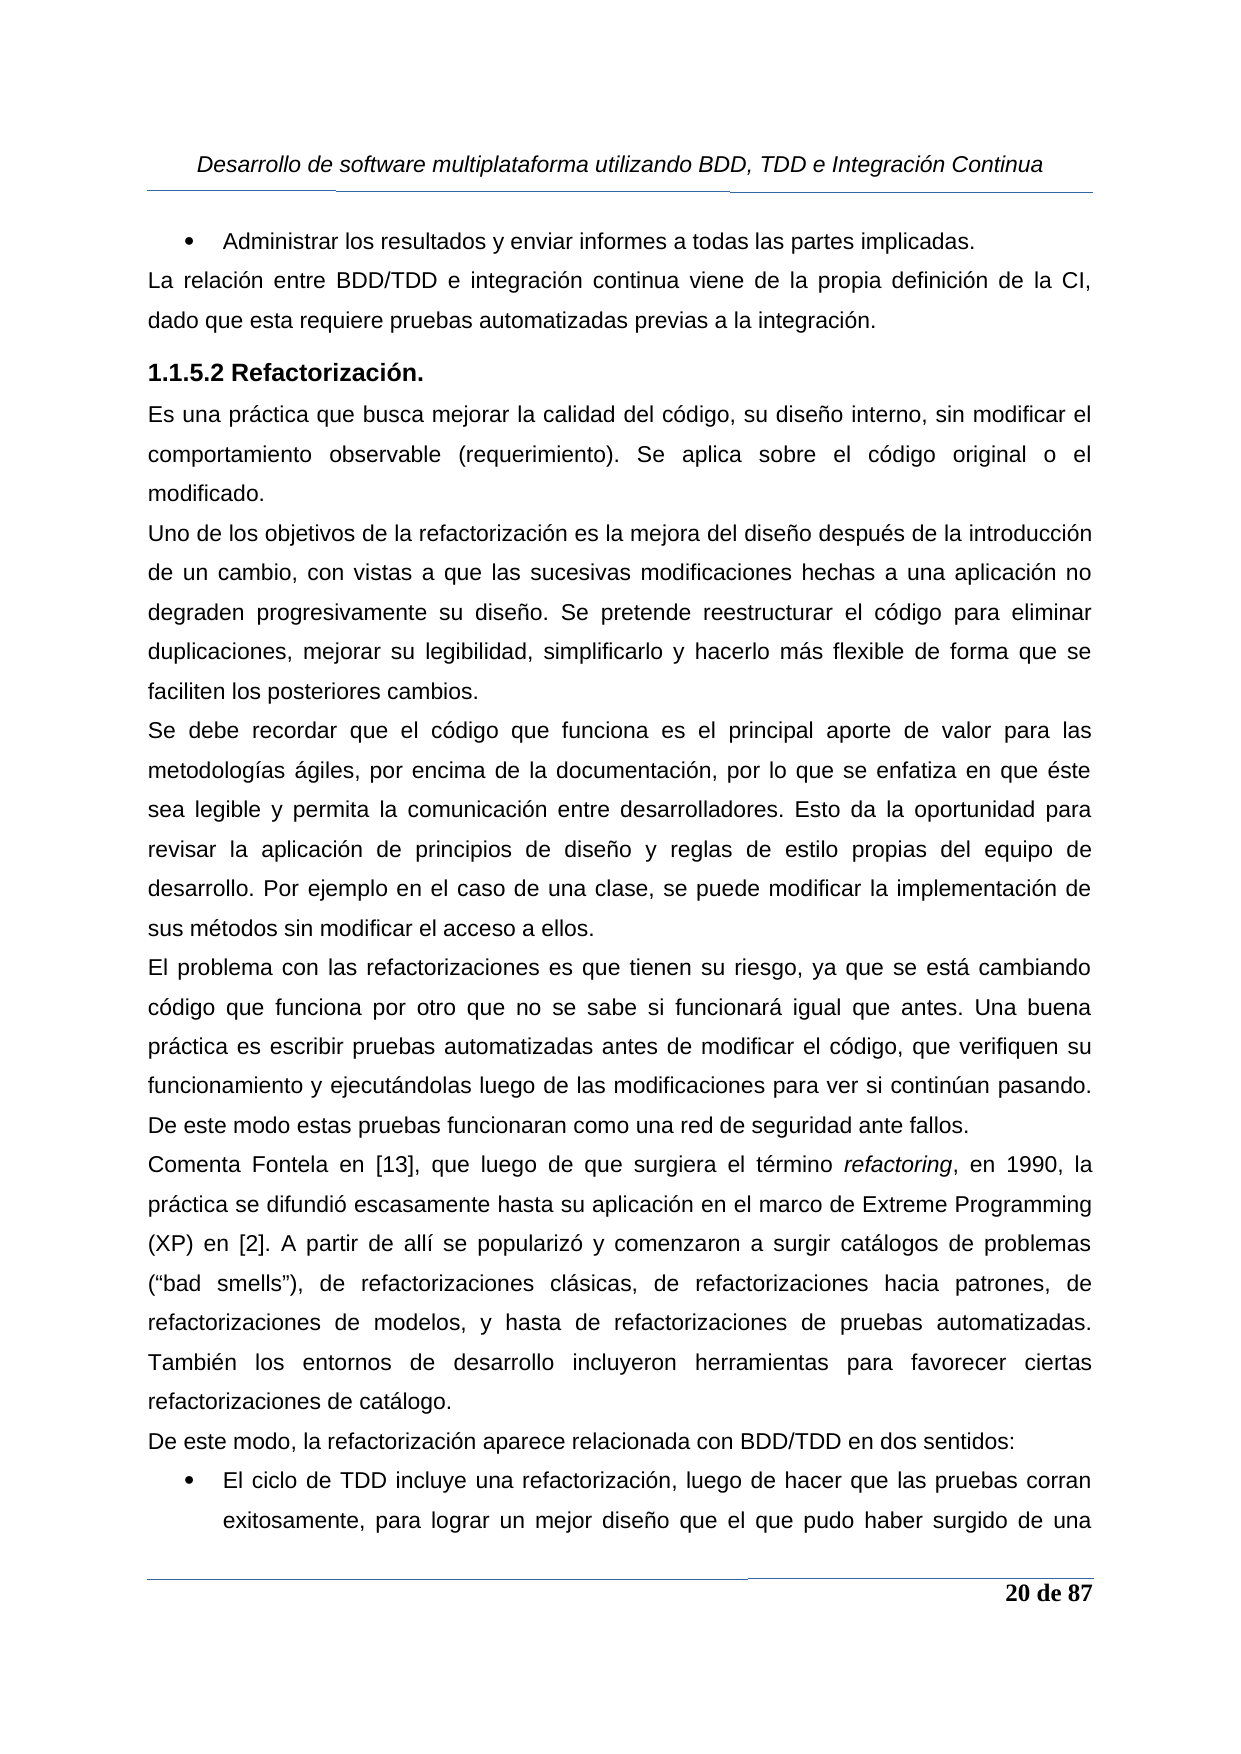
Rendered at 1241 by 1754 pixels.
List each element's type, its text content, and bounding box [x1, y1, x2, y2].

text De este modo, la refactorización aparece relacionada con BDD/TDD en dos sentidos: [148, 1428, 1093, 1454]
list El ciclo de TDD incluye una refactorización, luego de hacer que las pruebas corran exitosamente, para lograr un mejor diseño que el que pudo haber surgido de una [185, 1467, 1093, 1533]
text Comenta Fontela en [13], que luego de que surgiera el término refactoring, en 1990, la práctica se difundió escasamente hasta su aplicación en el marco de Extreme Programming (XP) en [2]. A partir de allí se popularizó y comenzaron a surgir catálogos de problemas (“bad smells”), de refactorizaciones clásicas, de refactorizaciones hacia patrones, de refactorizaciones de modelos, y hasta de refactorizaciones de pruebas automatizadas. También los entornos de desarrollo incluyeron herramientas para favorecer ciertas refactorizaciones de catálogo. [148, 1151, 1093, 1414]
text Es una práctica que busca mejorar la calidad del código, su diseño interno, sin modificar el comportamiento observable (requerimiento). Se aplica sobre el código original o el modificado. [148, 401, 1093, 507]
text El problema con las refactorizaciones es que tienen su riesgo, ya que se está cambiando código que funciona por otro que no se sabe si funcionará igual que antes. Una buena práctica es escribir pruebas automatizadas antes de modificar el código, que verifiquen su funcionamiento y ejecutándolas luego de las modificaciones para ver si continúan pasando. De este modo estas pruebas funcionaran como una red de seguridad ante fallos. [148, 954, 1093, 1138]
text Se debe recordar que el código que funciona es el principal aporte de valor para las metodologías ágiles, por encima de la documentación, por lo que se enfatiza en que éste sea legible y permita la comunicación entre desarrolladores. Esto da la oportunidad para revisar la aplicación de principios de diseño y reglas de estilo propias del equipo de desarrollo. Por ejemplo en el caso de una clase, se puede modificar la implementación de sus métodos sin modificar el acceso a ellos. [148, 717, 1093, 941]
text La relación entre BDD/TDD e integración continua viene de la propia definición de la CI, dado que esta requiere pruebas automatizadas previas a la integración. [148, 267, 1093, 333]
text Uno de los objetivos de la refactorización es la mejora del diseño después de la introducción de un cambio, con vistas a que las sucesivas modificaciones hechas a una aplicación no degraden progresivamente su diseño. Se pretende reestructurar el código para eliminar duplicaciones, mejorar su legibilidad, simplificarlo y hacerlo más flexible de forma que se faciliten los posteriores cambios. [148, 520, 1093, 704]
text 1.1.5.2 Refactorización. [148, 358, 1093, 387]
list Administrar los resultados y enviar informes a todas las partes implicadas. [185, 228, 1093, 254]
